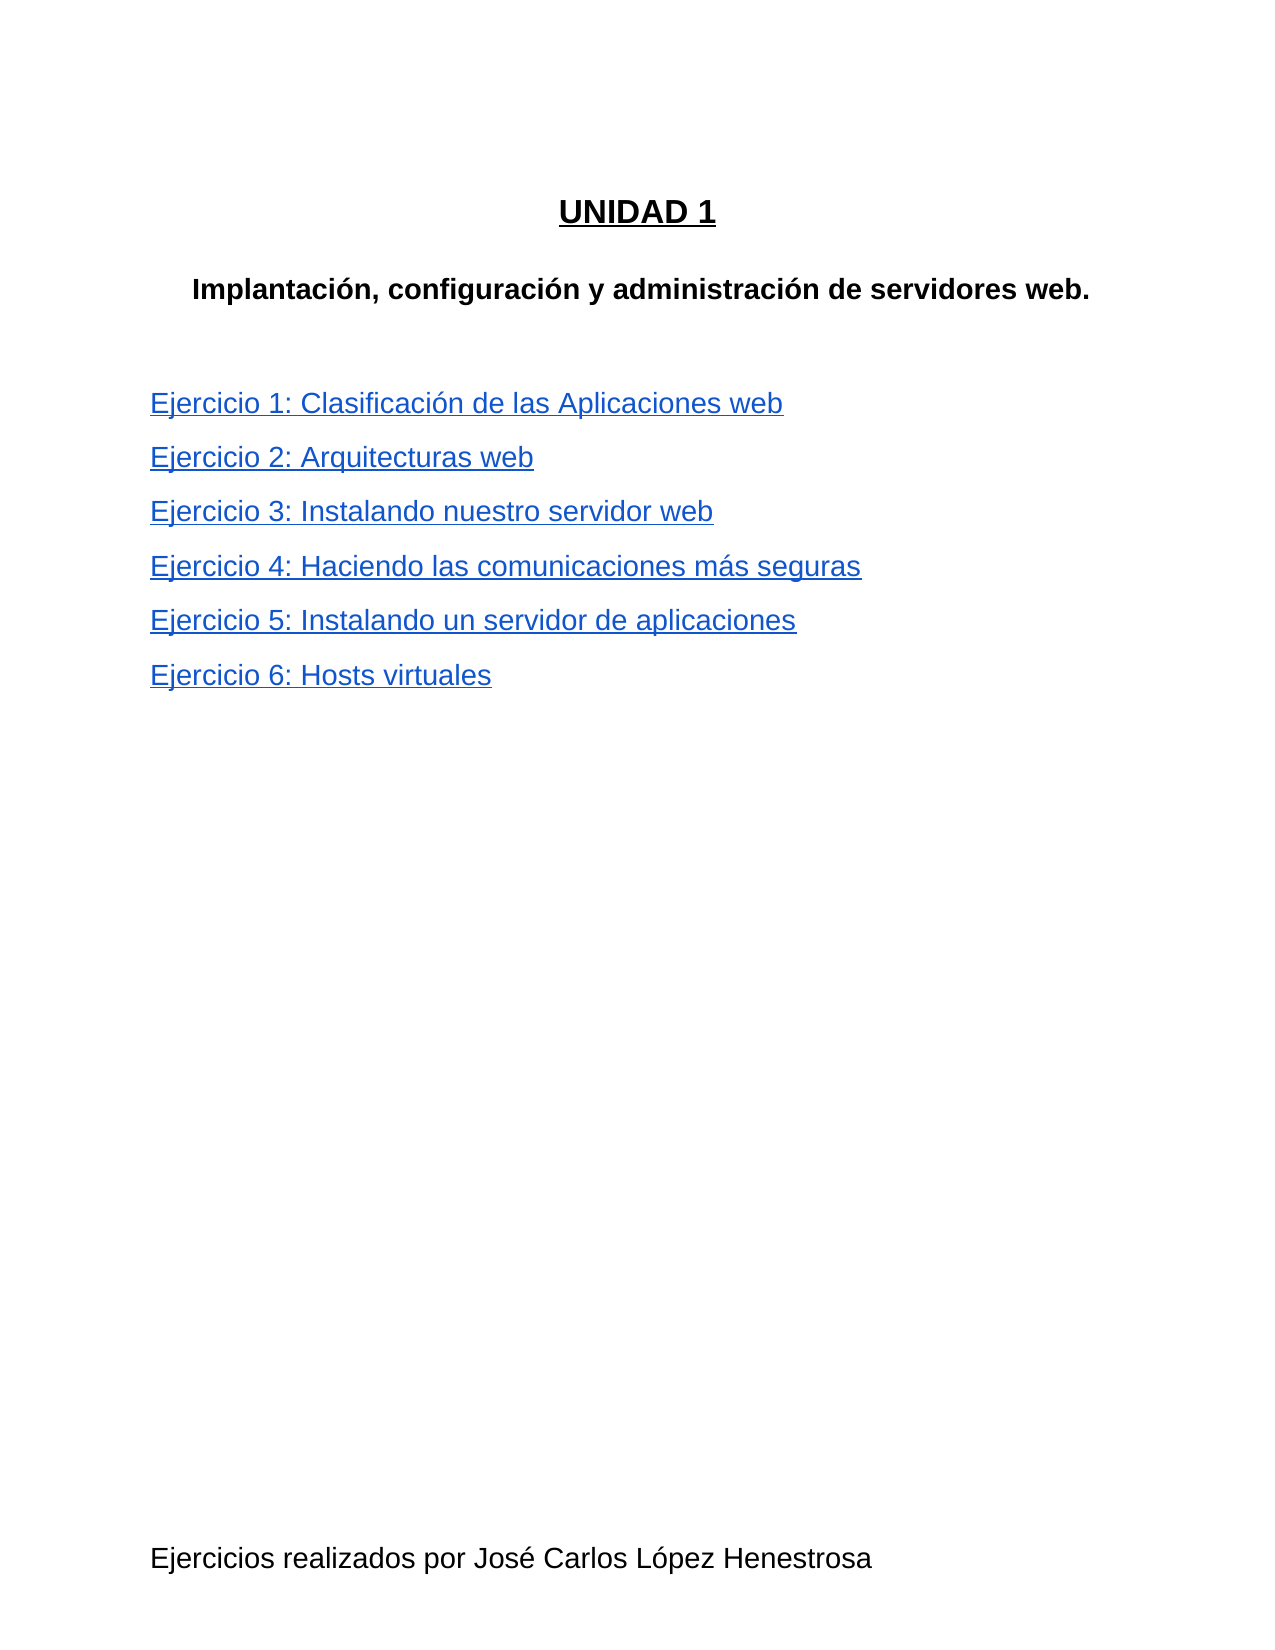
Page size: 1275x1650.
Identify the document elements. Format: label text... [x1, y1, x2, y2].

text Ejercicio 2: Arquitecturas web [150, 440, 1125, 473]
text Ejercicio 6: Hosts virtuales [150, 657, 1125, 691]
subtitle Implantación, configuración y administración de servidores web. [150, 272, 1125, 305]
text Ejercicio 3: Instalando nuestro servidor web [150, 494, 1125, 528]
text Ejercicio 1: Clasificación de las Aplicaciones web [150, 386, 1125, 419]
text Ejercicio 5: Instalando un servidor de aplicaciones [150, 603, 1125, 637]
subtitle UNIDAD 1 [150, 192, 1125, 230]
text Ejercicio 4: Haciendo las comunicaciones más seguras [150, 549, 1125, 582]
